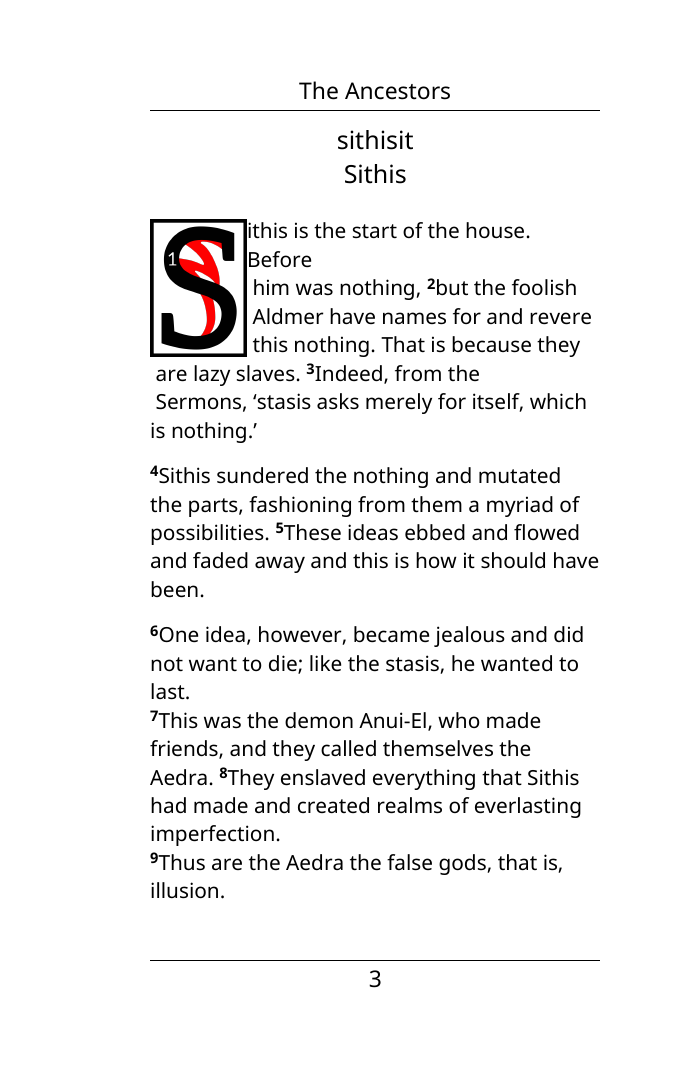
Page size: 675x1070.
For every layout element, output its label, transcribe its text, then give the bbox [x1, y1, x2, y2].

picture [150, 219, 247, 357]
text 4Sithis sundered the nothing and mutated the parts, fashioning from them a myriad of possibilities. 5These ideas ebbed and flowed and faded away and this is how it should have been. [150, 461, 600, 603]
text sithisit [150, 123, 600, 157]
text Aldmer have names for and revere [247, 302, 600, 330]
text are lazy slaves. 3Indeed, from the [150, 359, 600, 387]
text 6One idea, however, became jealous and did not want to die; like the stasis, he wanted to last. 7This was the demon Anui-El, who made friends, and they called themselves the Aedra. 8They enslaved everything that Sithis had made and created realms of everlasting imperfection. 9Thus are the Aedra the false gods, that is, illusion. [150, 621, 600, 905]
text this nothing. That is because they [150, 330, 600, 359]
text him was nothing, 2but the foolish [247, 273, 600, 302]
text Sermons, ‘stasis asks merely for itself, which is nothing.’ [150, 387, 600, 444]
text ithis is the start of the house. Before [150, 217, 600, 273]
text Sithis [150, 157, 600, 191]
